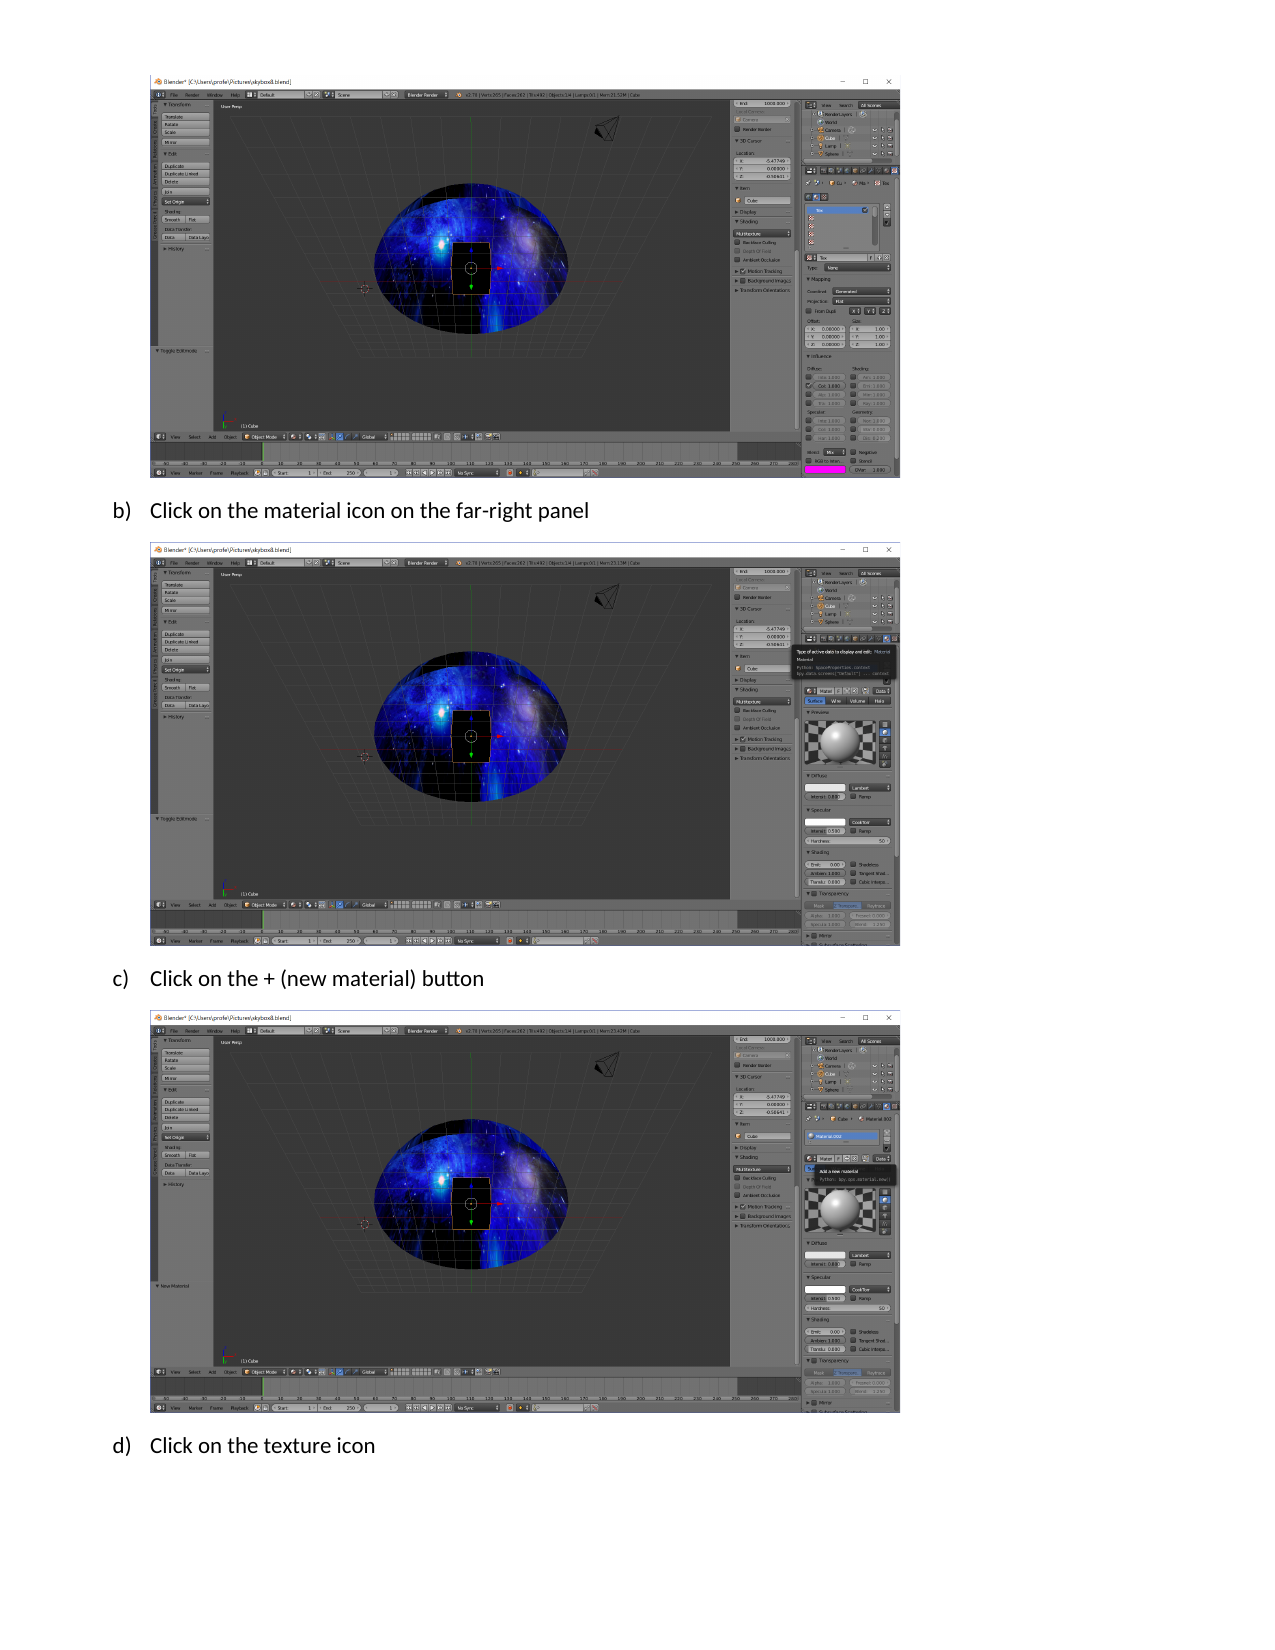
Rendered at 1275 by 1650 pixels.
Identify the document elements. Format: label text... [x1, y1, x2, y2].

list Click on the + (new material) button [112, 964, 1200, 992]
list Click on the texture icon [112, 1432, 1200, 1459]
list Click on the material icon on the far-right panel [112, 496, 1200, 524]
